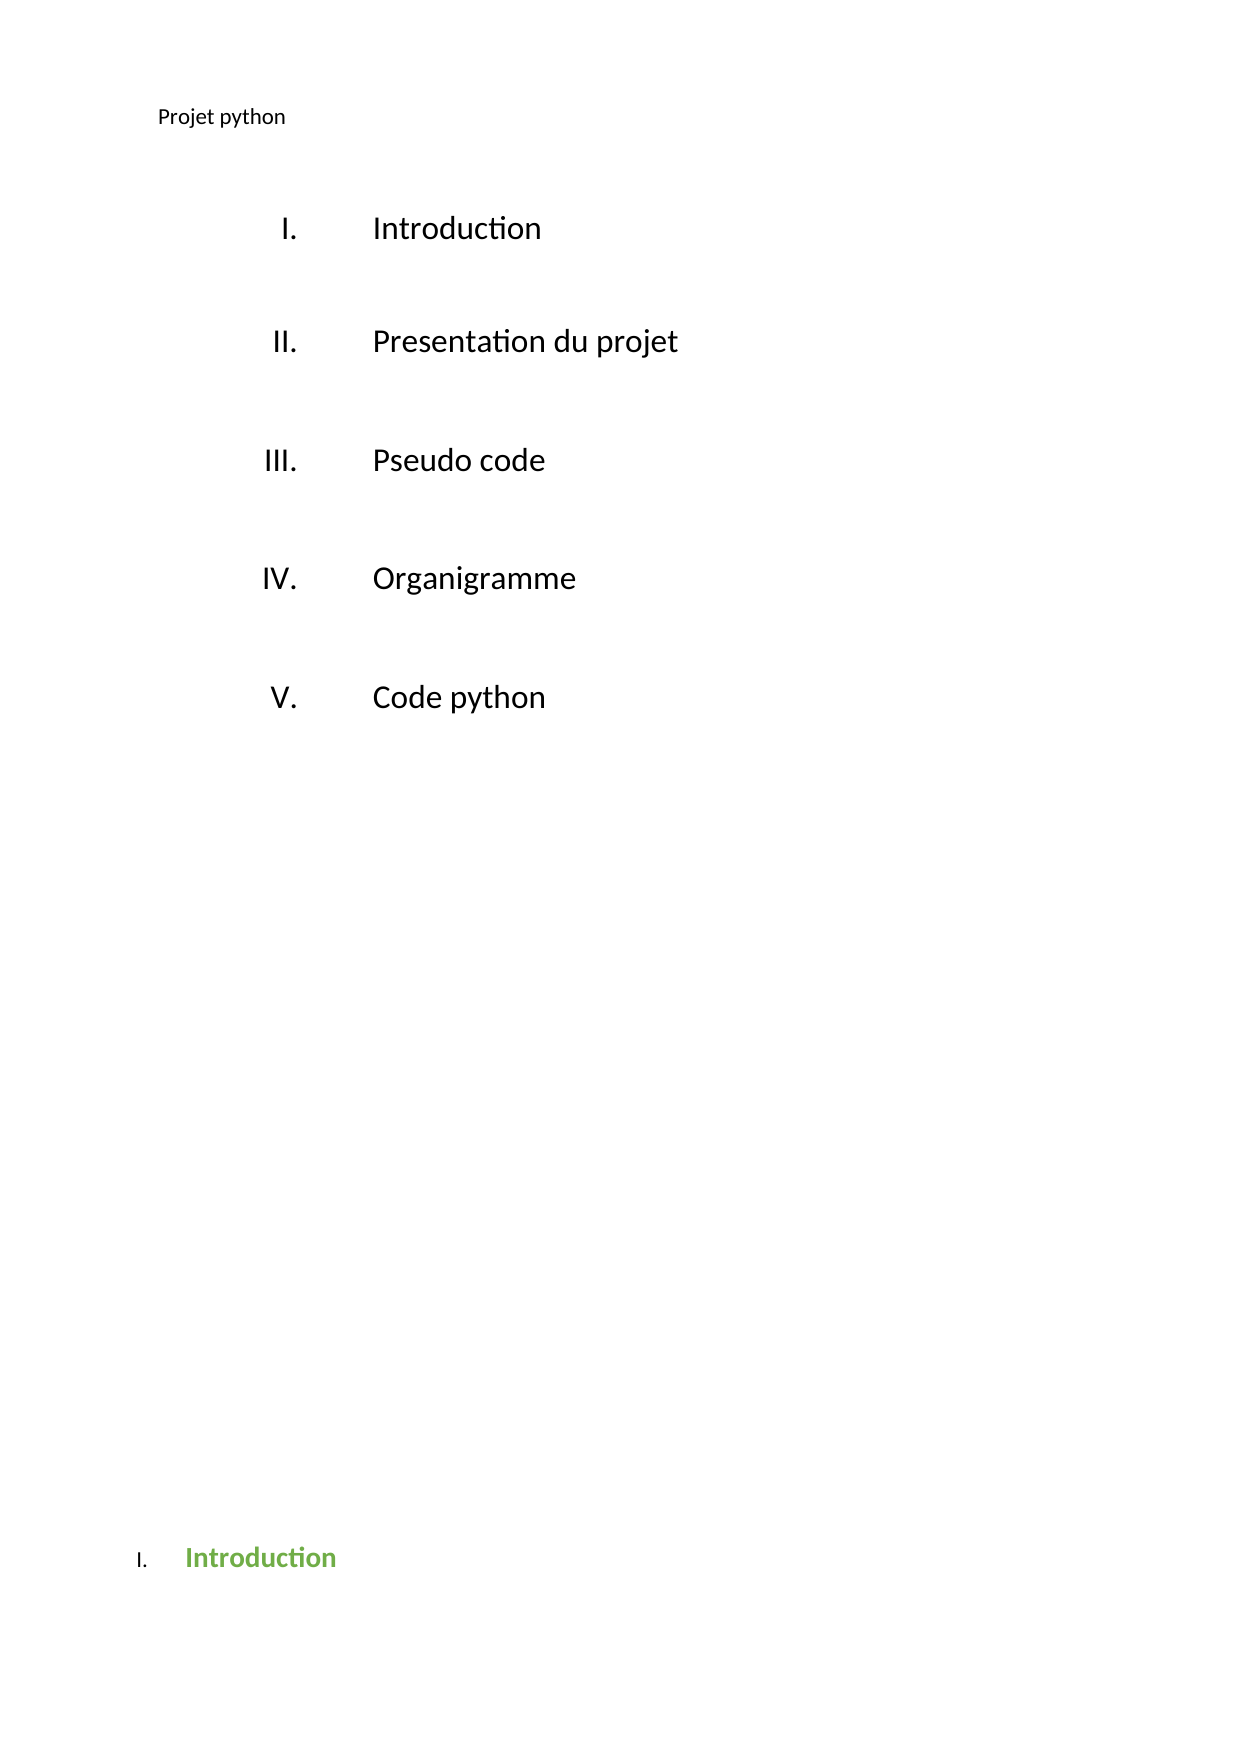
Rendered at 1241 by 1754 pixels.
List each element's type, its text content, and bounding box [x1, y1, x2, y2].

list Pseudo code [298, 439, 1093, 479]
list Code python [298, 676, 1093, 717]
list Introduction [298, 207, 1093, 248]
list Presentation du projet [298, 320, 1093, 361]
list Introduction [148, 1539, 1093, 1574]
list Organigramme [298, 557, 1093, 598]
